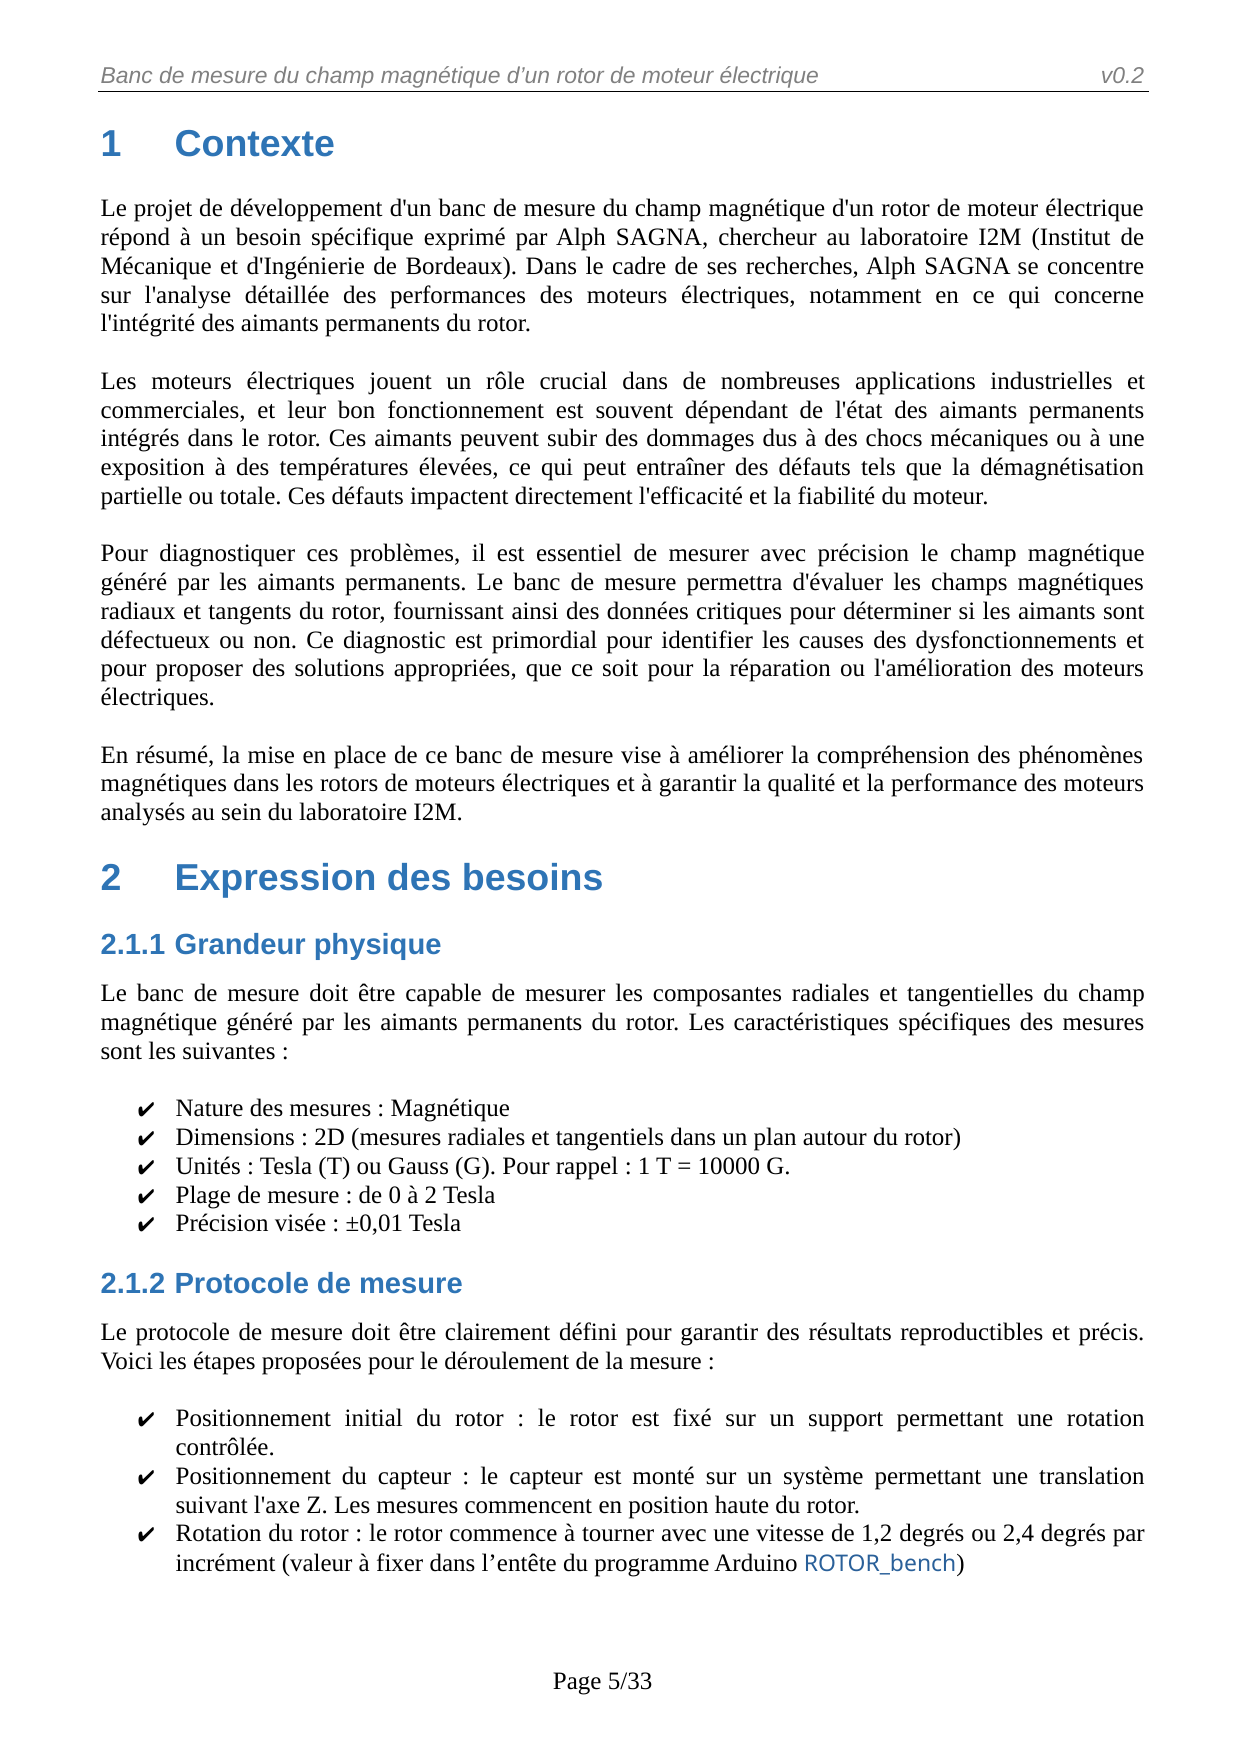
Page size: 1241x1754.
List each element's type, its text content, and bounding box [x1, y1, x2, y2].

subtitle Expression des besoins [100, 855, 1146, 898]
text Les moteurs électriques jouent un rôle crucial dans de nombreuses applications industrielles et commerciales, et leur bon fonctionnement est souvent dépendant de l'état des aimants permanents intégrés dans le rotor. Ces aimants peuvent subir des dommages dus à des chocs mécaniques ou à une exposition à des températures élevées, ce qui peut entraîner des défauts tels que la démagnétisation partielle ou totale. Ces défauts impactent directement l'efficacité et la fiabilité du moteur. [100, 366, 1146, 510]
text Le projet de développement d'un banc de mesure du champ magnétique d'un rotor de moteur électrique répond à un besoin spécifique exprimé par Alph SAGNA, chercheur au laboratoire I2M (Institut de Mécanique et d'Ingénierie de Bordeaux). Dans le cadre de ses recherches, Alph SAGNA se concentre sur l'analyse détaillée des performances des moteurs électriques, notamment en ce qui concerne l'intégrité des aimants permanents du rotor. [100, 193, 1146, 337]
list Rotation du rotor : le rotor commence à tourner avec une vitesse de 1,2 degrés ou 2,4 degrés par incrément (valeur à fixer dans l’entête du programme Arduino ROTOR_bench) [138, 1518, 1146, 1578]
list Plage de mesure : de 0 à 2 Tesla [138, 1180, 1146, 1208]
list Précision visée : ±0,01 Tesla [138, 1208, 1146, 1237]
subtitle Contexte [100, 121, 1146, 164]
subtitle Grandeur physique [100, 927, 1146, 961]
text Pour diagnostiquer ces problèmes, il est essentiel de mesurer avec précision le champ magnétique généré par les aimants permanents. Le banc de mesure permettra d'évaluer les champs magnétiques radiaux et tangents du rotor, fournissant ainsi des données critiques pour déterminer si les aimants sont défectueux ou non. Ce diagnostic est primordial pour identifier les causes des dysfonctionnements et pour proposer des solutions appropriées, que ce soit pour la réparation ou l'amélioration des moteurs électriques. [100, 538, 1146, 711]
text Le protocole de mesure doit être clairement défini pour garantir des résultats reproductibles et précis. Voici les étapes proposées pour le déroulement de la mesure : [100, 1317, 1146, 1375]
subtitle Protocole de mesure [100, 1266, 1146, 1299]
list Positionnement du capteur : le capteur est monté sur un système permettant une translation suivant l'axe Z. Les mesures commencent en position haute du rotor. [138, 1461, 1146, 1518]
list Positionnement initial du rotor : le rotor est fixé sur un support permettant une rotation contrôlée. [138, 1403, 1146, 1461]
list Dimensions : 2D (mesures radiales et tangentiels dans un plan autour du rotor) [138, 1122, 1146, 1151]
text Le banc de mesure doit être capable de mesurer les composantes radiales et tangentielles du champ magnétique généré par les aimants permanents du rotor. Les caractéristiques spécifiques des mesures sont les suivantes : [100, 978, 1146, 1065]
list Nature des mesures : Magnétique [138, 1093, 1146, 1122]
text En résumé, la mise en place de ce banc de mesure vise à améliorer la compréhension des phénomènes magnétiques dans les rotors de moteurs électriques et à garantir la qualité et la performance des moteurs analysés au sein du laboratoire I2M. [100, 740, 1146, 826]
list Unités : Tesla (T) ou Gauss (G). Pour rappel : 1 T = 10000 G. [138, 1151, 1146, 1180]
